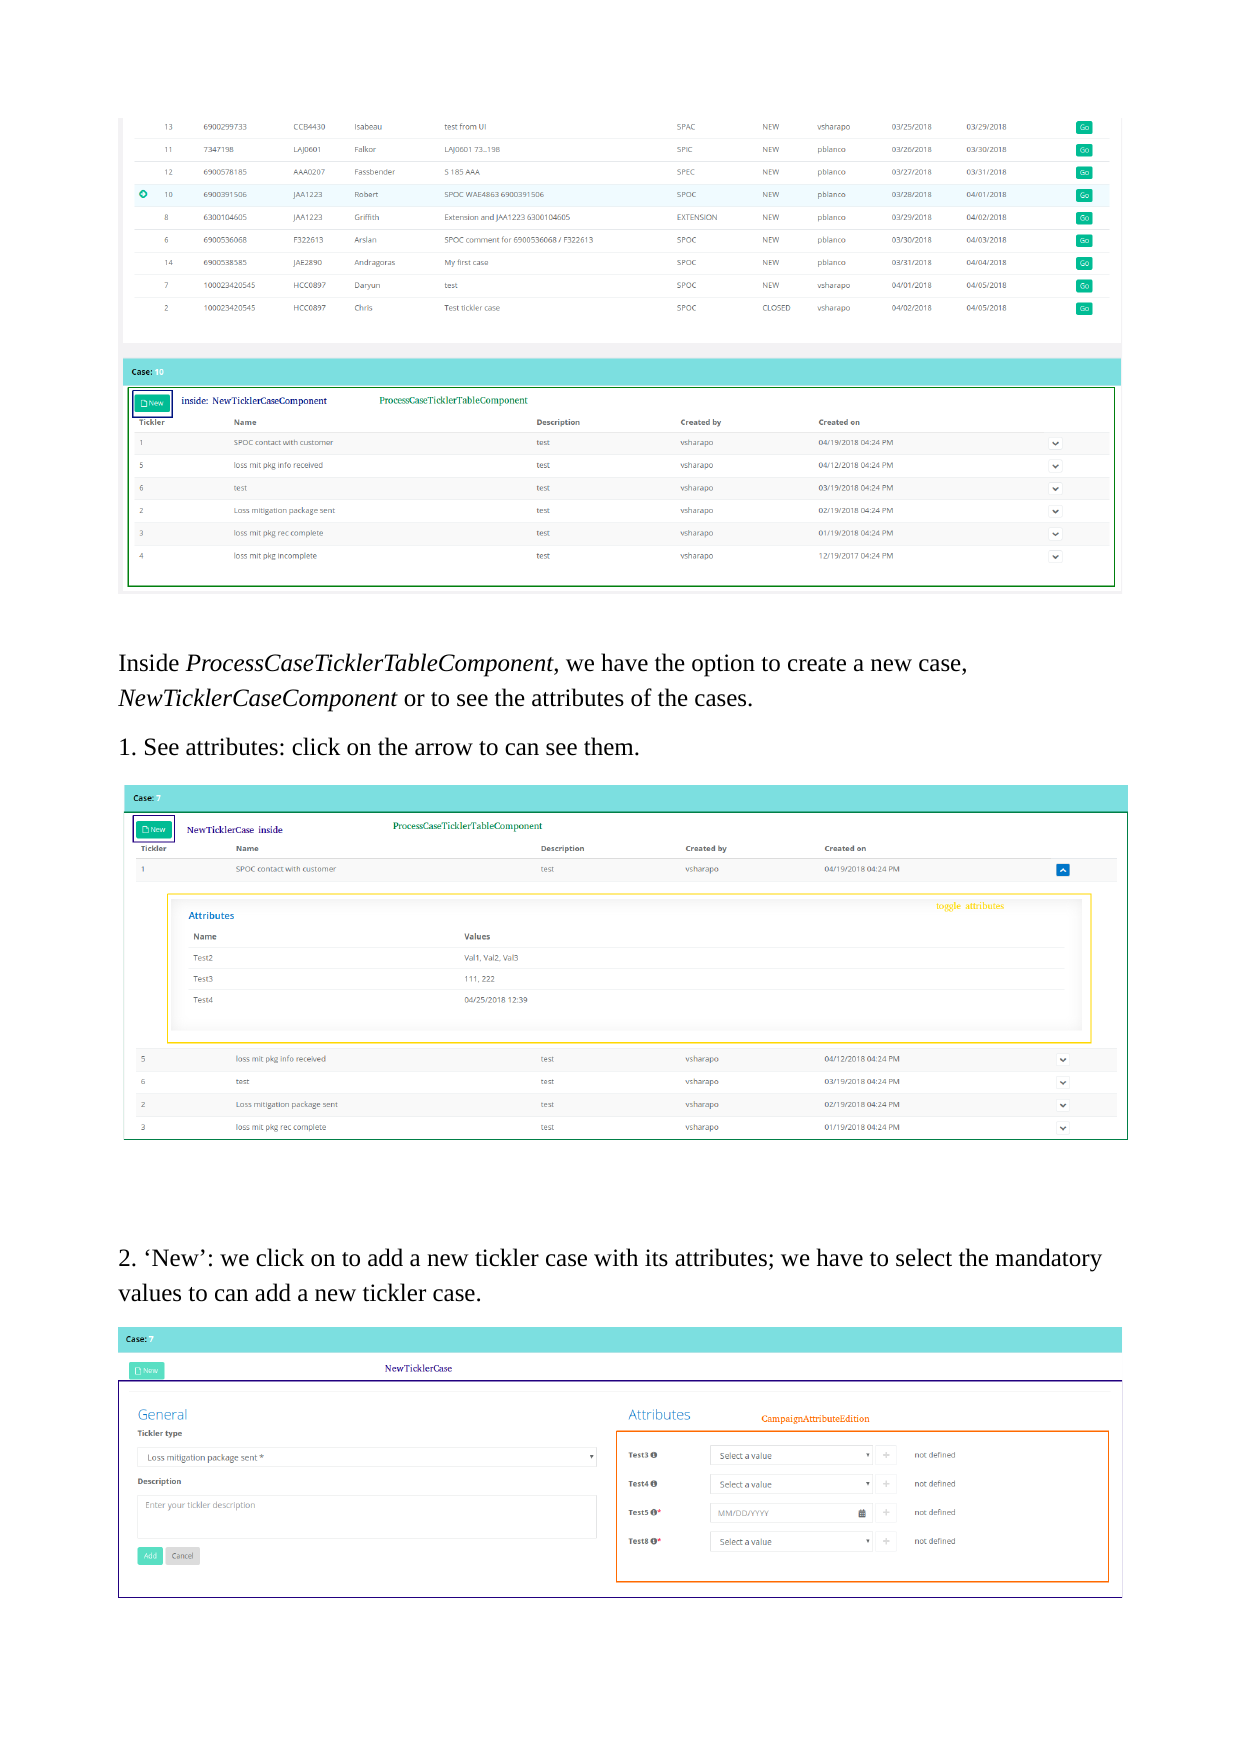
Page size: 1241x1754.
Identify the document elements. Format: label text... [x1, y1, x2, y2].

text Inside ProcessCaseTicklerTableComponent, we have the option to create a new case, NewTicklerCaseComponent or to see the attributes of the cases. [118, 648, 1122, 711]
picture [118, 118, 1123, 594]
text 1. See attributes: click on the arrow to can see them. [118, 732, 1122, 761]
picture [118, 1327, 1123, 1598]
picture [123, 785, 1128, 1140]
text 2. ‘New’: we click on to add a new tickler case with its attributes; we have to select the mandatory values to can add a new tickler case. [118, 1243, 1122, 1307]
